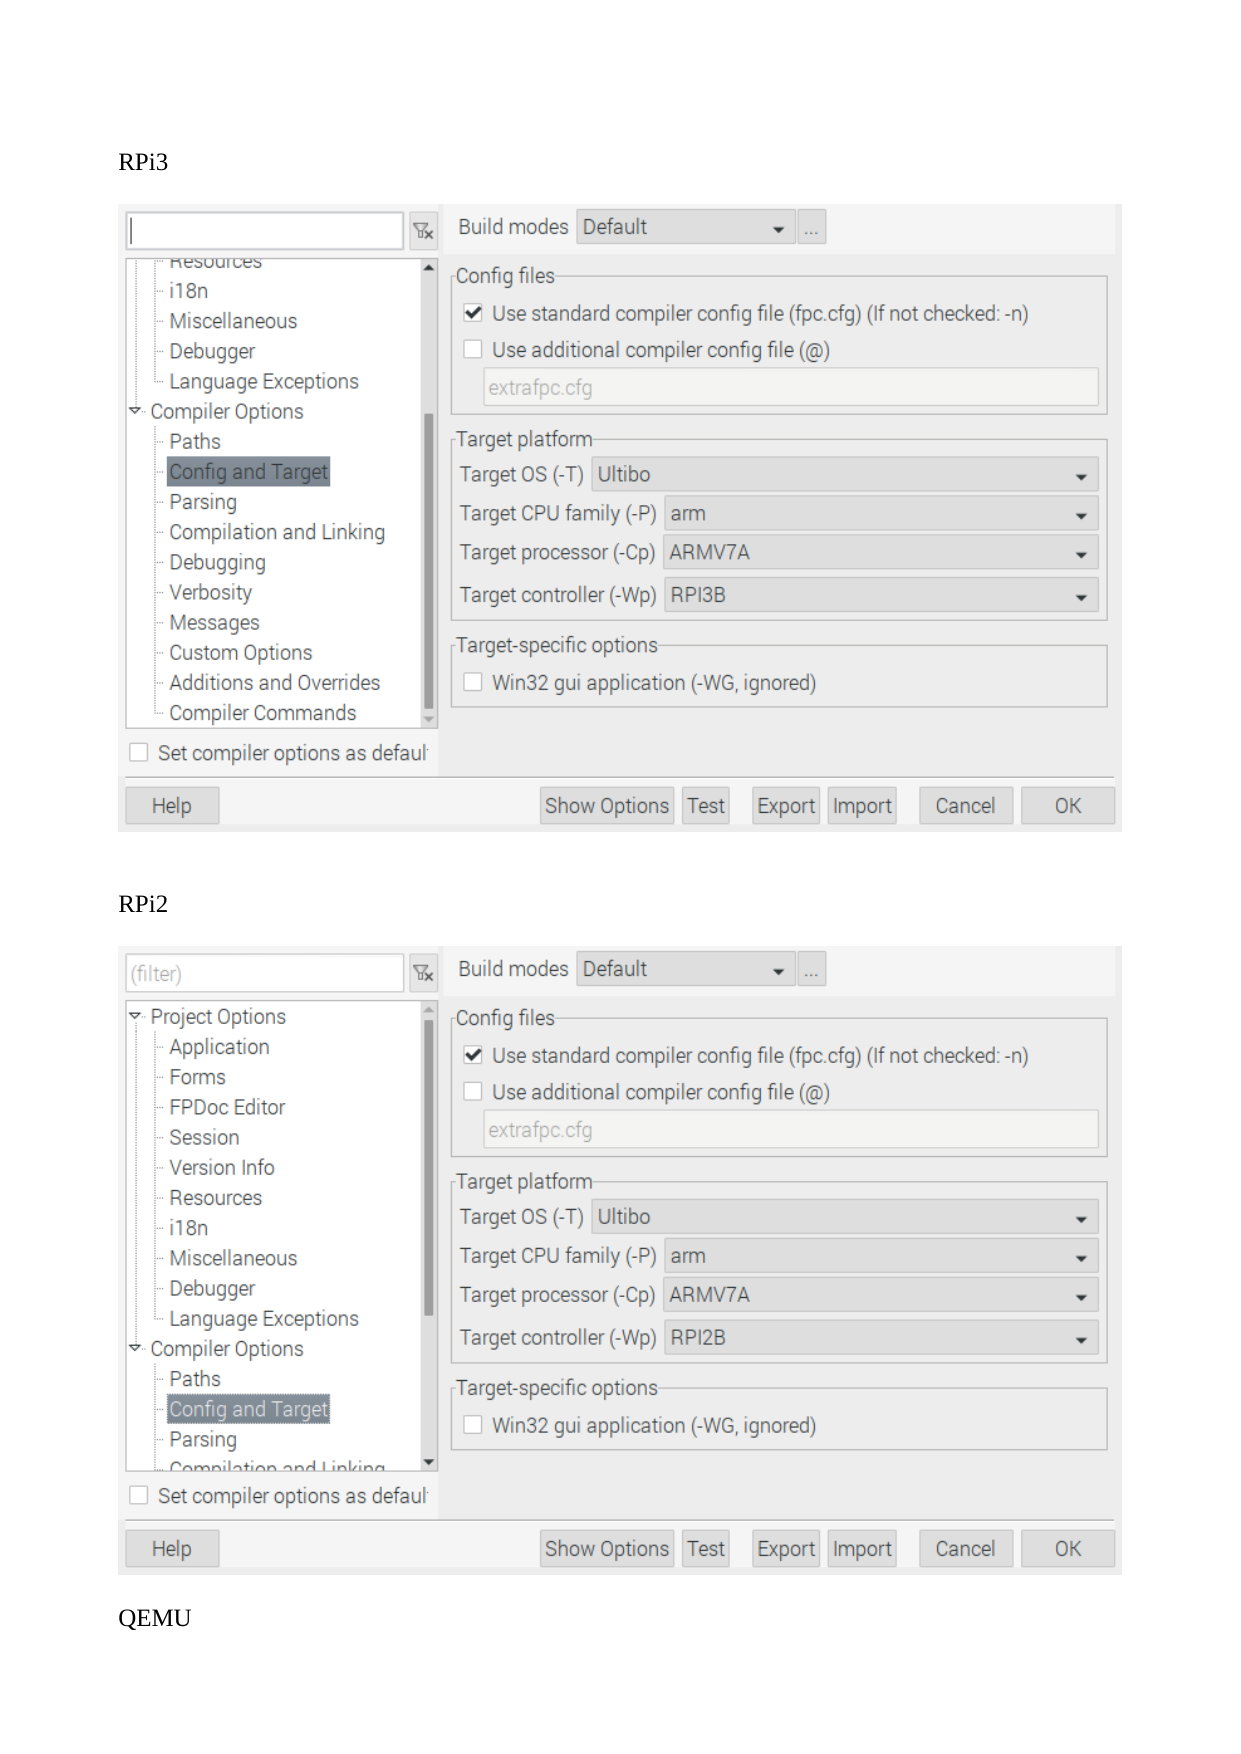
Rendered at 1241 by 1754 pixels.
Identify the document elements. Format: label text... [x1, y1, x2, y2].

text RPi3 [118, 147, 1122, 176]
text QEMU [118, 1603, 1122, 1632]
picture [118, 204, 1123, 832]
picture [118, 946, 1123, 1575]
text RPi2 [118, 889, 1122, 918]
